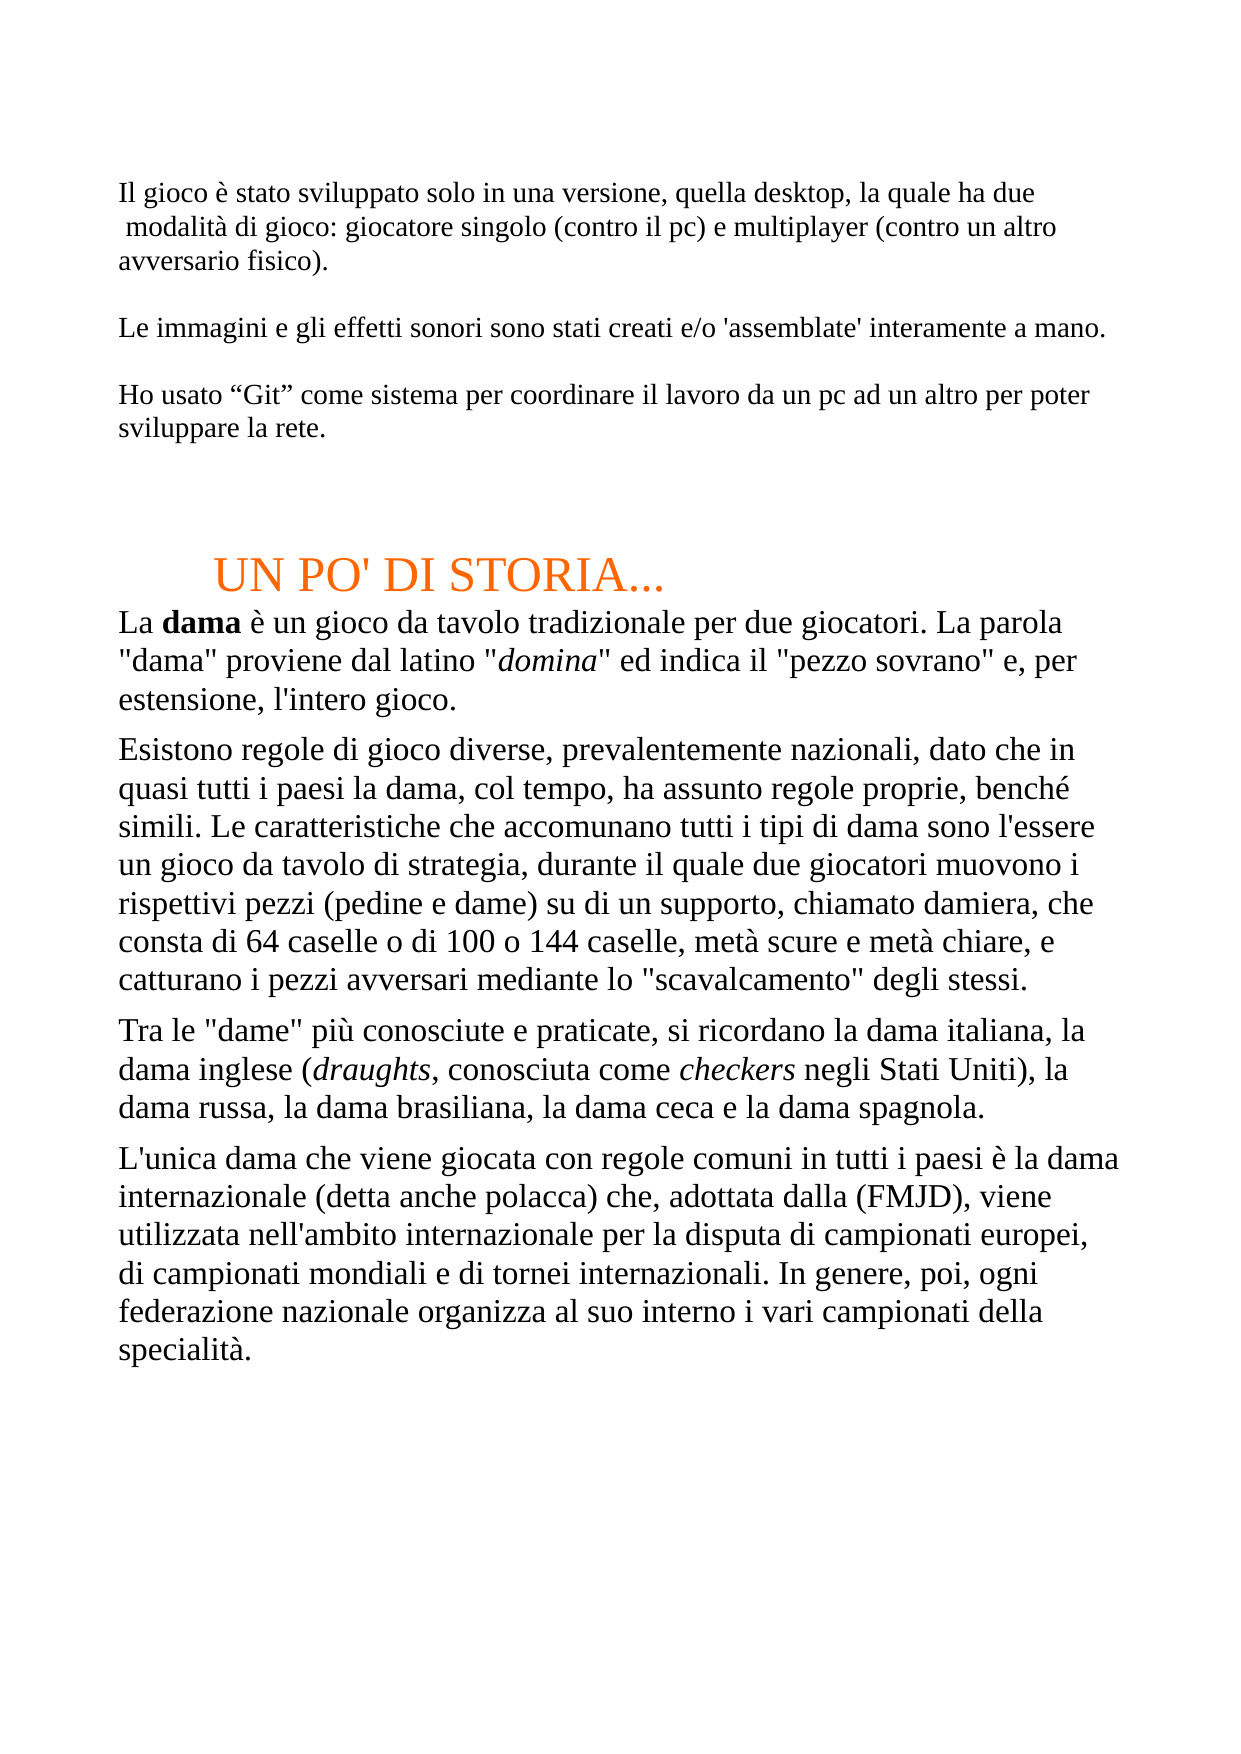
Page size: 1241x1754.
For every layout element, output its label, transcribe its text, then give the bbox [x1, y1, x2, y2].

text avversario fisico). [118, 243, 1122, 276]
text La dama è un gioco da tavolo tradizionale per due giocatori. La parola "dama" proviene dal latino "domina" ed indica il "pezzo sovrano" e, per estensione, l'intero gioco. [118, 602, 1122, 717]
text modalità di gioco: giocatore singolo (contro il pc) e multiplayer (contro un altro [118, 209, 1122, 243]
text Le immagini e gli effetti sonori sono stati creati e/o 'assemblate' interamente a mano. [118, 310, 1122, 343]
text Il gioco è stato sviluppato solo in una versione, quella desktop, la quale ha due [118, 176, 1122, 209]
text L'unica dama che viene giocata con regole comuni in tutti i paesi è la dama internazionale (detta anche polacca) che, adottata dalla (FMJD), viene utilizzata nell'ambito internazionale per la disputa di campionati europei, di campionati mondiali e di tornei internazionali. In genere, poi, ogni federazione nazionale organizza al suo interno i vari campionati della specialità. [118, 1138, 1122, 1368]
text Tra le "dame" più conosciute e praticate, si ricordano la dama italiana, la dama inglese (draughts, conosciuta come checkers negli Stati Uniti), la dama russa, la dama brasiliana, la dama ceca e la dama spagnola. [118, 1010, 1122, 1125]
text Esistono regole di gioco diverse, prevalentemente nazionali, dato che in quasi tutti i paesi la dama, col tempo, ha assunto regole proprie, benché simili. Le caratteristiche che accomunano tutti i tipi di dama sono l'essere un gioco da tavolo di strategia, durante il quale due giocatori muovono i rispettivi pezzi (pedine e dame) su di un supporto, chiamato damiera, che consta di 64 caselle o di 100 o 144 caselle, metà scure e metà chiare, e catturano i pezzi avversari mediante lo "scavalcamento" degli stessi. [118, 729, 1122, 998]
text UN PO' DI STORIA... [118, 544, 1122, 602]
text Ho usato “Git” come sistema per coordinare il lavoro da un pc ad un altro per poter sviluppare la rete. [118, 377, 1122, 444]
